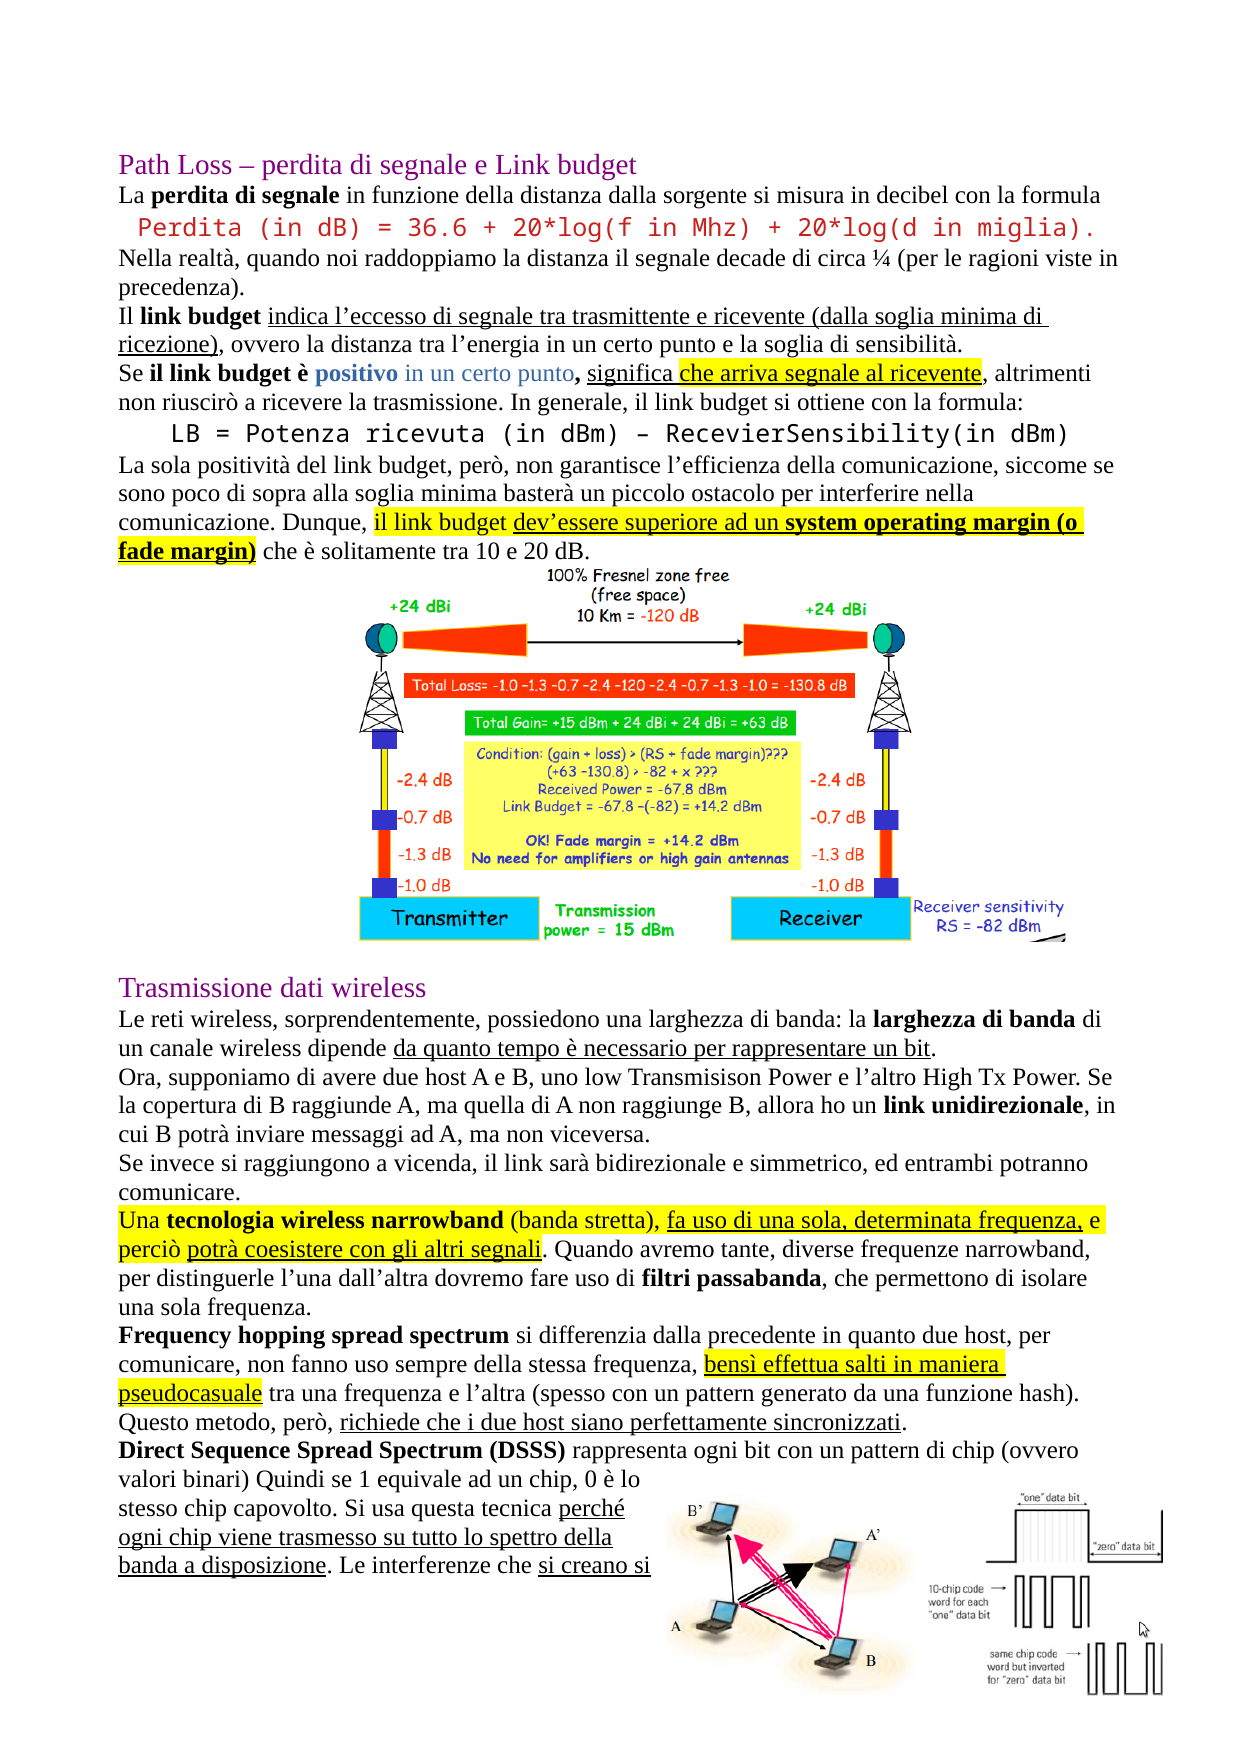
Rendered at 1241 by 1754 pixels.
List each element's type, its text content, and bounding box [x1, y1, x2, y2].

text Path Loss – perdita di segnale e Link budget [118, 147, 1122, 180]
text La perdita di segnale in funzione della distanza dalla sorgente si misura in decibel con la formula [118, 180, 1122, 209]
text La sola positività del link budget, però, non garantisce l’efficienza della comunicazione, siccome se sono poco di sopra alla soglia minima basterà un piccolo ostacolo per interferire nella comunicazione. Dunque, il link budget dev’essere superiore ad un system operating margin (o fade margin) che è solitamente tra 10 e 20 dB. [118, 450, 1122, 565]
text Frequency hopping spread spectrum si differenzia dalla precedente in quanto due host, per comunicare, non fanno uso sempre della stessa frequenza, bensì effettua salti in maniera pseudocasuale tra una frequenza e l’altra (spesso con un pattern generato da una funzione hash). Questo metodo, però, richiede che i due host siano perfettamente sincronizzati. [118, 1320, 1122, 1435]
text Trasmissione dati wireless [118, 971, 1122, 1004]
text Una tecnologia wireless narrowband (banda stretta), fa uso di una sola, determinata frequenza, e perciò potrà coesistere con gli altri segnali. Quando avremo tante, diverse frequenze narrowband, per distinguerle l’una dall’altra dovremo fare uso di filtri passabanda, che permettono di isolare una sola frequenza. [118, 1205, 1122, 1320]
text Nella realtà, quando noi raddoppiamo la distanza il segnale decade di circa ¼ (per le ragioni viste in precedenza). [118, 243, 1122, 301]
text Perdita (in dB) = 36.6 + 20*log(f in Mhz) + 20*log(d in miglia). [118, 209, 1122, 243]
picture [343, 567, 1066, 942]
text Le reti wireless, sorprendentemente, possiedono una larghezza di banda: la larghezza di banda di un canale wireless dipende da quanto tempo è necessario per rappresentare un bit. [118, 1004, 1122, 1062]
text Il link budget indica l’eccesso di segnale tra trasmittente e ricevente (dalla soglia minima di ricezione), ovvero la distanza tra l’energia in un certo punto e la soglia di sensibilità. [118, 301, 1122, 358]
text Ora, supponiamo di avere due host A e B, uno low Transmisison Power e l’altro High Tx Power. Se la copertura di B raggiunde A, ma quella di A non raggiunge B, allora ho un link unidirezionale, in cui B potrà inviare messaggi ad A, ma non viceversa. [118, 1062, 1122, 1148]
picture [666, 1482, 1175, 1698]
text LB = Potenza ricevuta (in dBm) – RecevierSensibility(in dBm) [118, 416, 1122, 450]
text Direct Sequence Spread Spectrum (DSSS) rappresenta ogni bit con un pattern di chip (ovvero valori binari) Quindi se 1 equivale ad un chip, 0 è lo stesso chip capovolto. Si usa questa tecnica perché ogni chip viene trasmesso su tutto lo spettro della banda a disposizione. Le interferenze che si creano si [118, 1435, 1122, 1579]
text Se invece si raggiungono a vicenda, il link sarà bidirezionale e simmetrico, ed entrambi potranno comunicare. [118, 1148, 1122, 1205]
text Se il link budget è positivo in un certo punto, significa che arriva segnale al ricevente, altrimenti non riuscirò a ricevere la trasmissione. In generale, il link budget si ottiene con la formula: [118, 358, 1122, 416]
